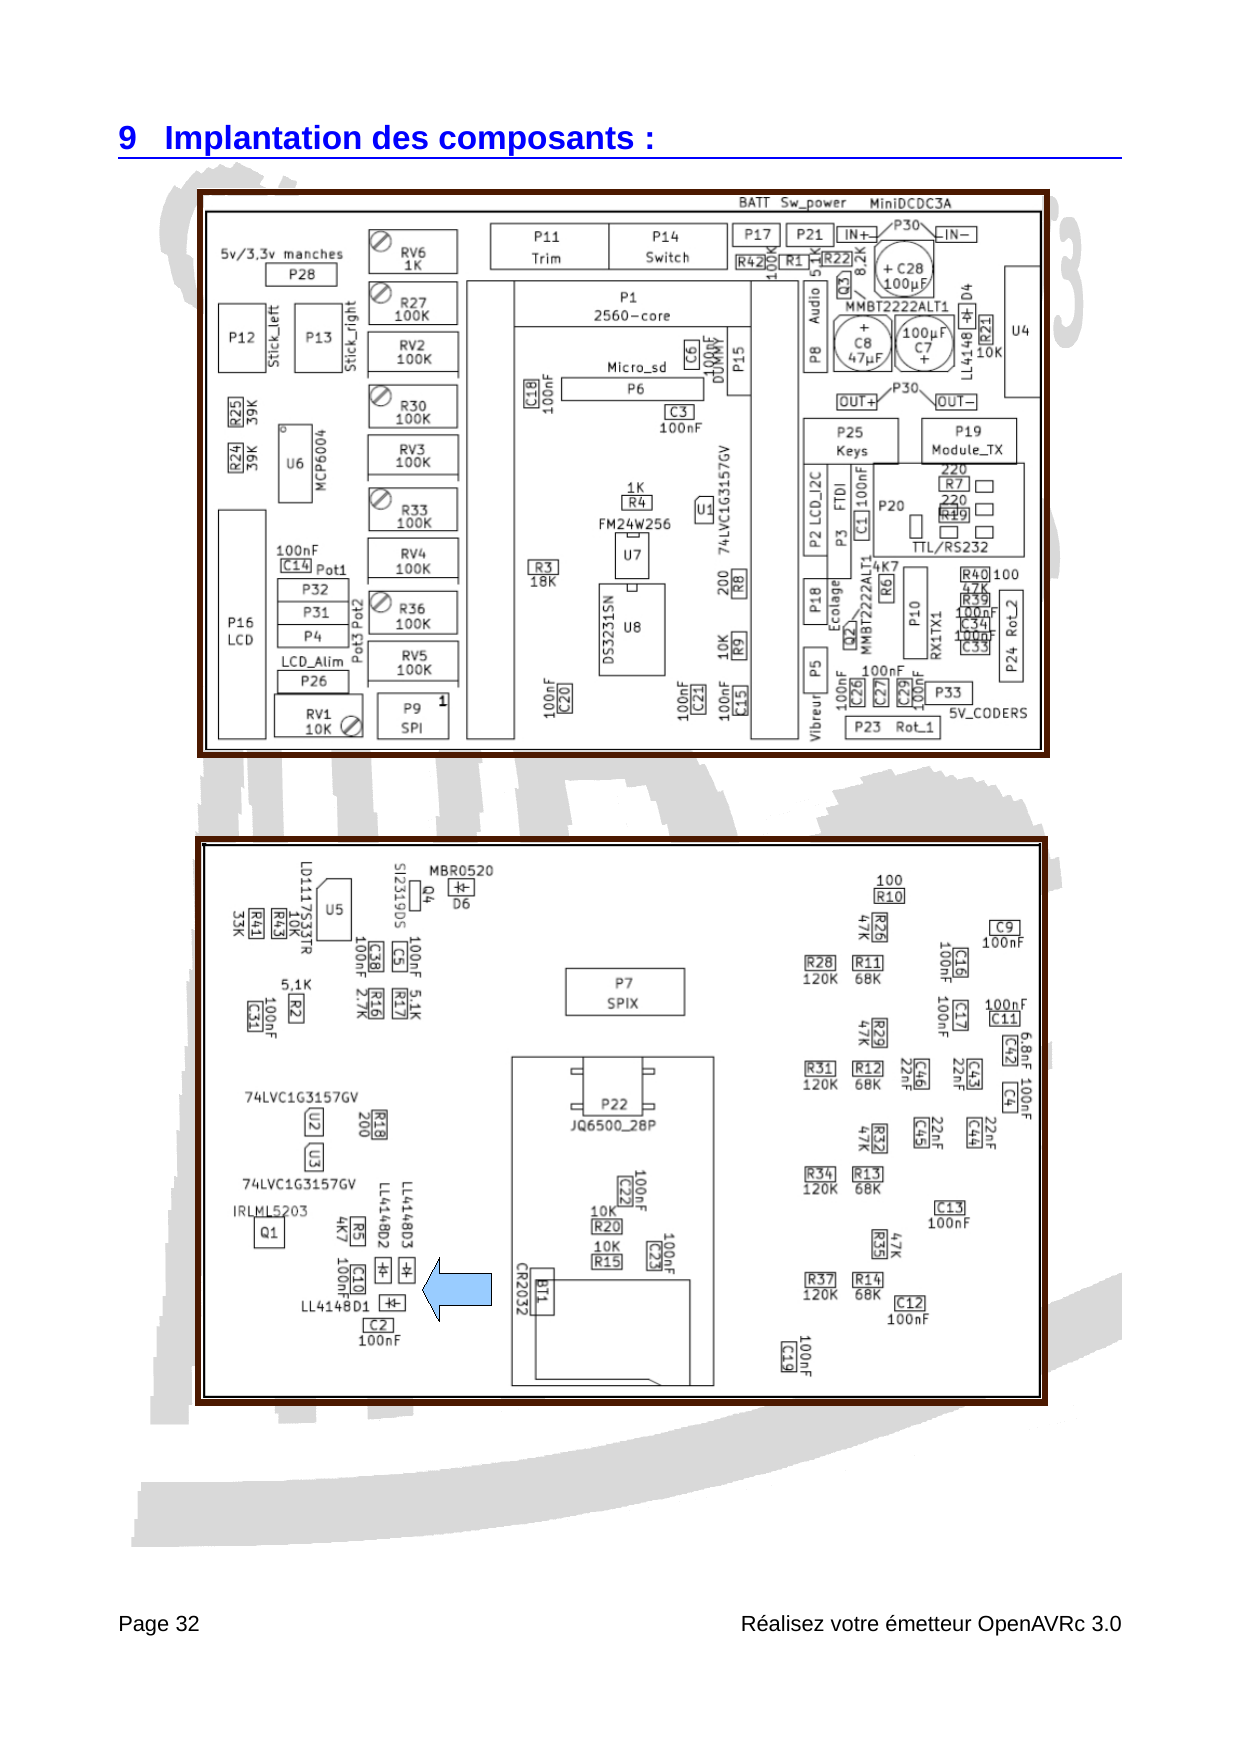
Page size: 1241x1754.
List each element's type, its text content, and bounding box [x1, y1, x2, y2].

picture [203, 843, 1041, 1398]
subtitle 9 Implantation des composants : [118, 118, 1122, 157]
picture [205, 196, 1042, 750]
